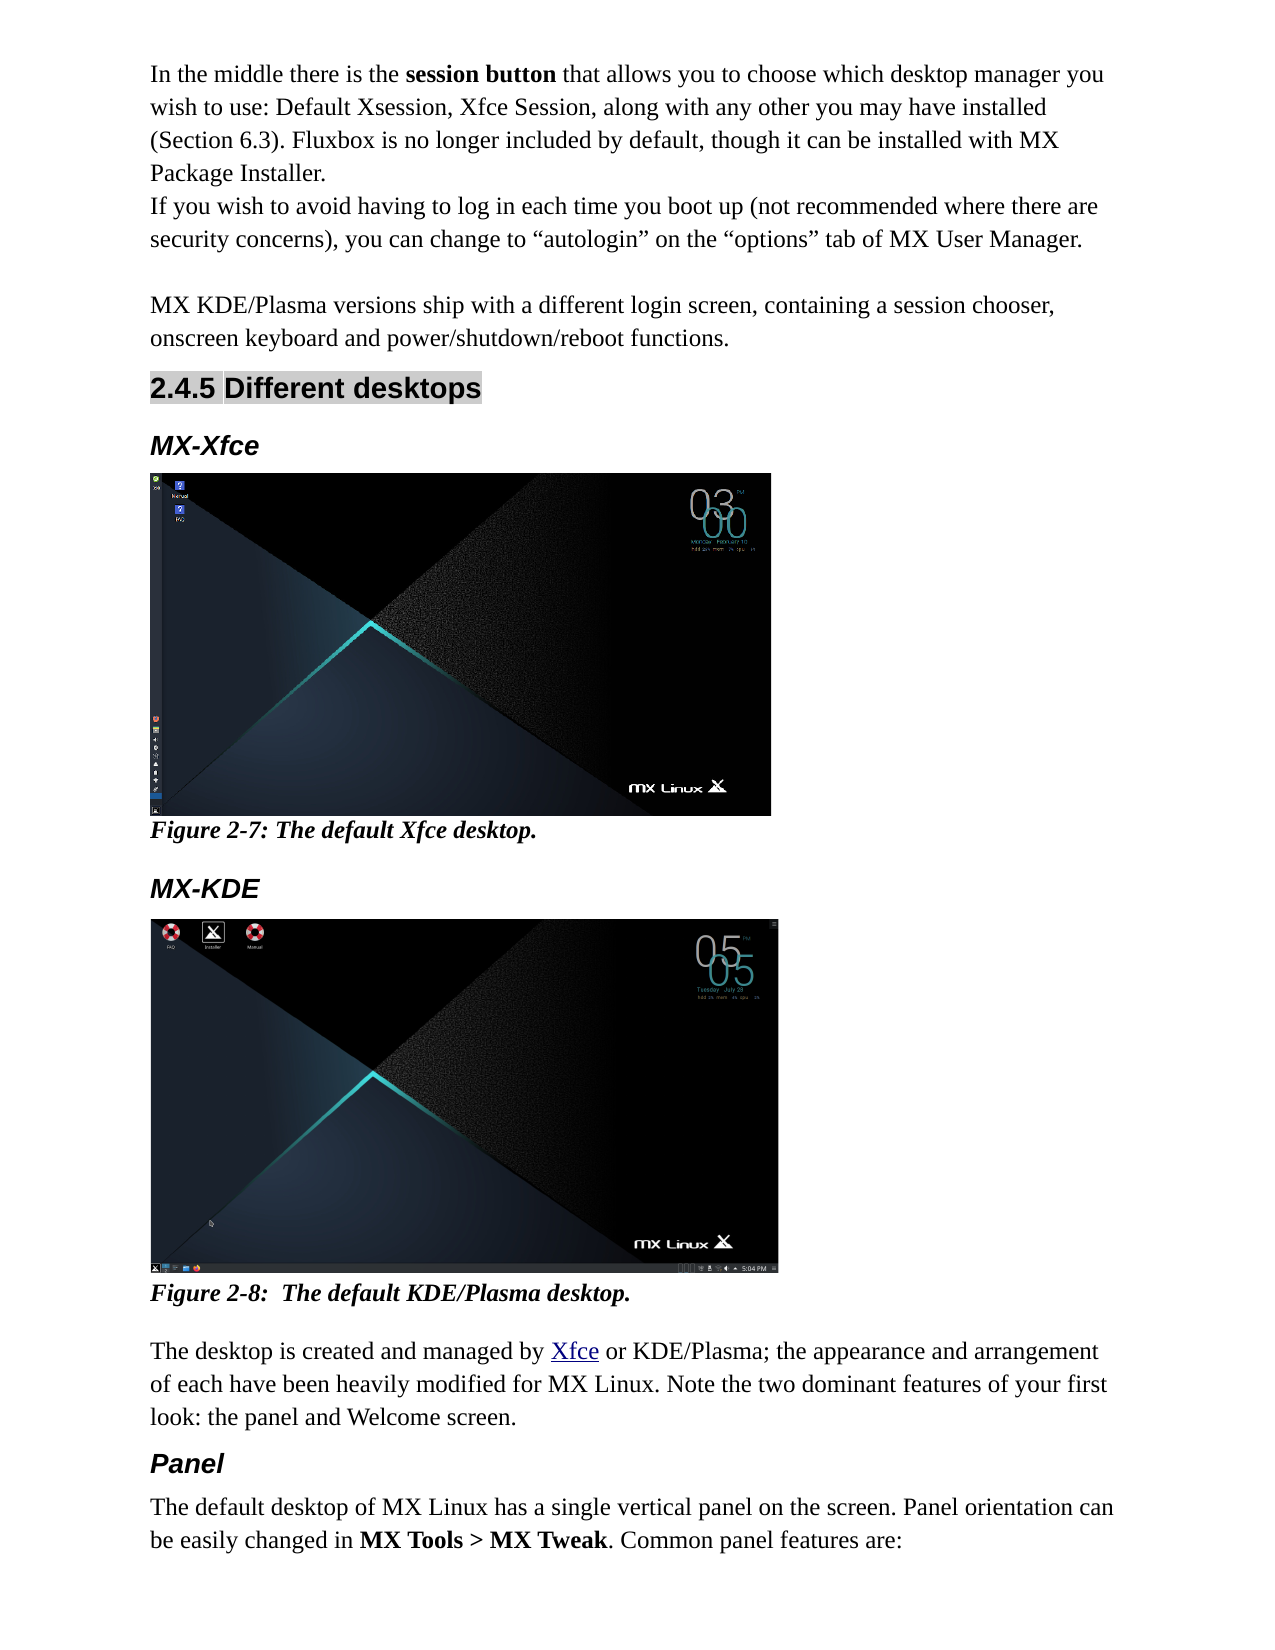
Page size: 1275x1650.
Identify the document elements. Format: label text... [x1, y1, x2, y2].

text Figure 2-7: The default Xfce desktop. [150, 815, 1125, 844]
subtitle MX-Xfce [150, 429, 1125, 461]
text Figure 2-8: The default KDE/Plasma desktop. [150, 1278, 1125, 1307]
text The desktop is created and managed by Xfce or KDE/Plasma; the appearance and arrangement of each have been heavily modified for MX Linux. Note the two dominant features of your first look: the panel and Welcome screen. [150, 1336, 1125, 1431]
text In the middle there is the session button that allows you to choose which desktop manager you wish to use: Default Xsession, Xfce Session, along with any other you may have installed (Section 6.3). Fluxbox is no longer included by default, though it can be installed with MX Package Installer. [150, 59, 1125, 187]
picture [150, 473, 772, 816]
text The default desktop of MX Linux has a single vertical panel on the screen. Panel orientation can be easily changed in MX Tools > MX Tweak. Common panel features are: [150, 1492, 1125, 1553]
subtitle 2.4.5 Different desktops [482, 371, 1125, 404]
text MX KDE/Plasma versions ship with a different login screen, containing a session chooser, onscreen keyboard and power/shutdown/reboot functions. [150, 290, 1125, 352]
text If you wish to avoid having to log in each time you boot up (not recommended where there are security concerns), you can change to “autologin” on the “options” tab of MX User Manager. [150, 191, 1125, 253]
subtitle Panel [150, 1447, 1125, 1479]
subtitle MX-KDE [150, 873, 1125, 904]
picture [150, 919, 779, 1273]
